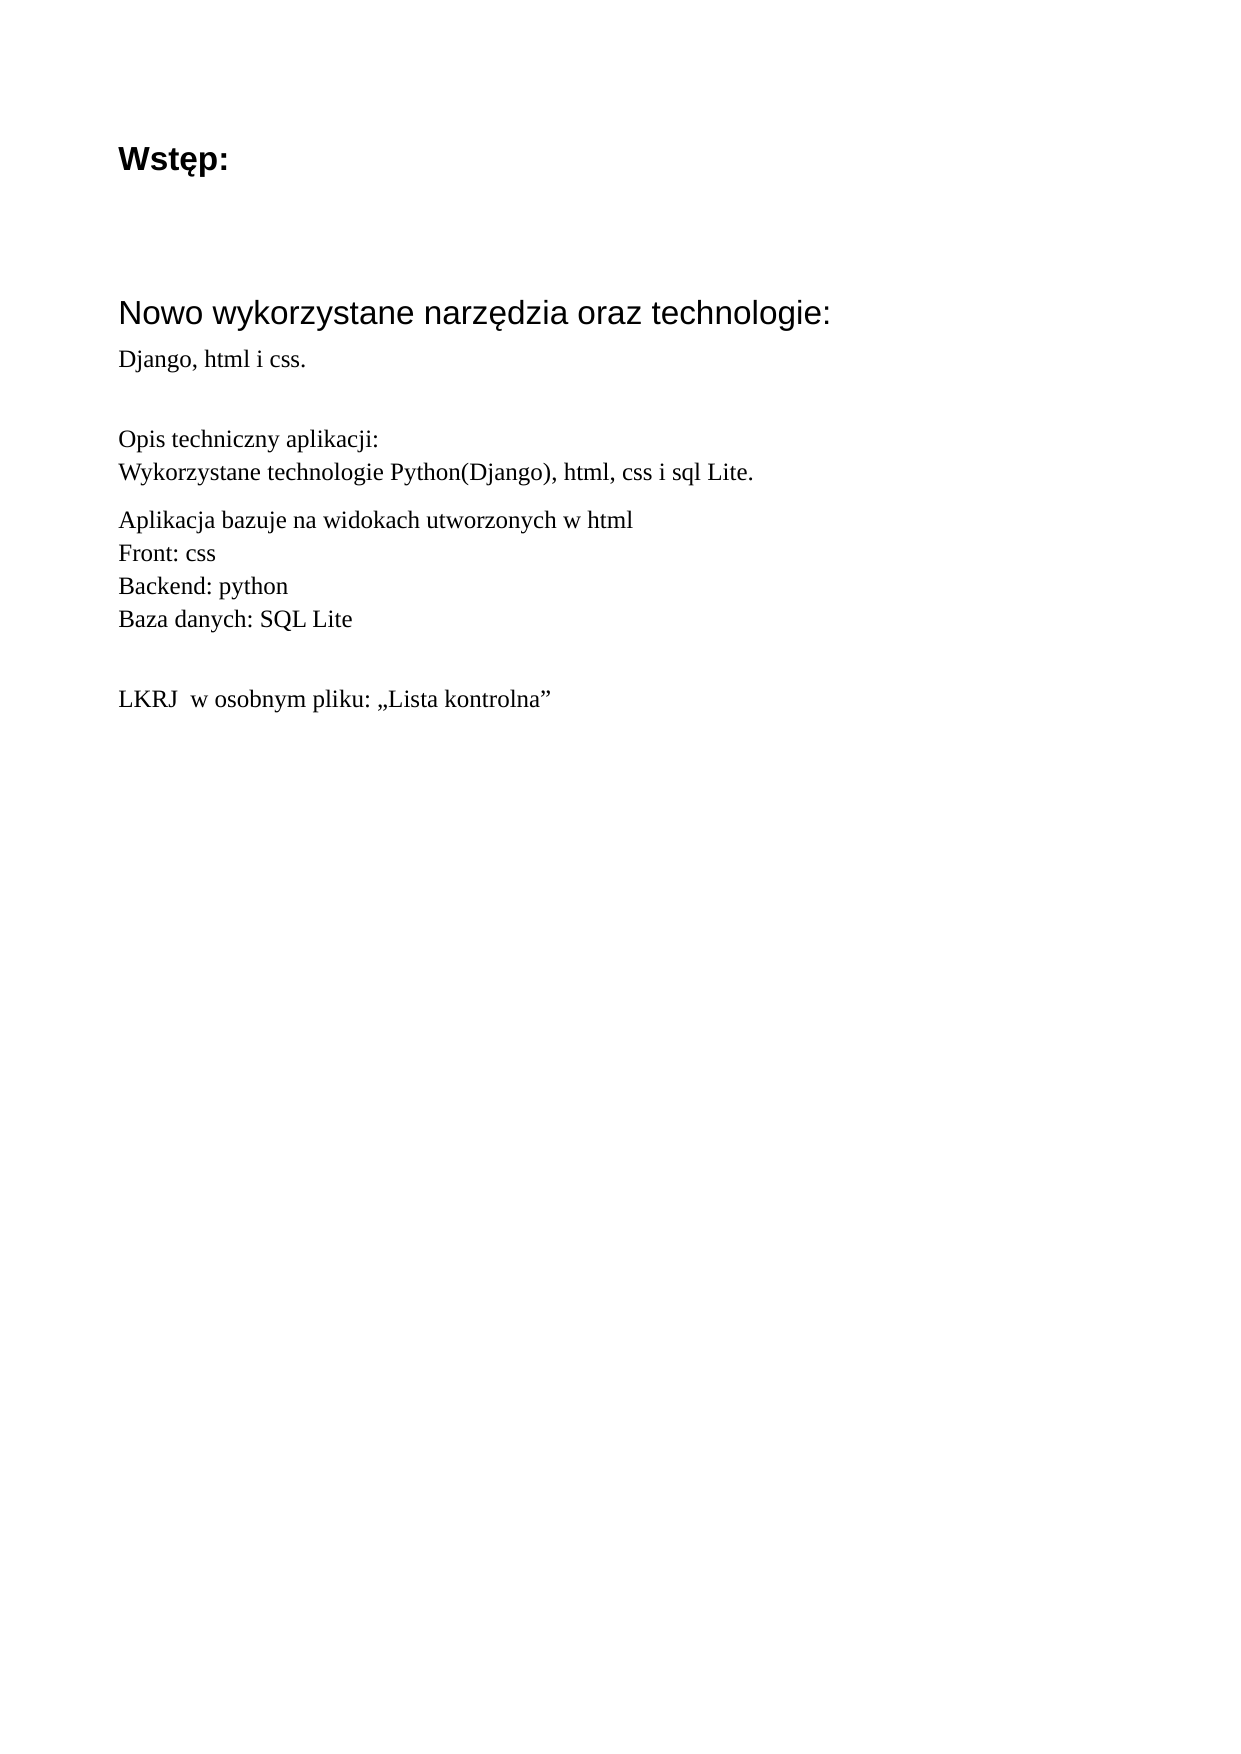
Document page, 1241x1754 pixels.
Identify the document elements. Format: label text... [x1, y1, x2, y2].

text Opis techniczny aplikacji: Wykorzystane technologie Python(Django), html, css i sql Lite. [118, 391, 1122, 486]
text Aplikacja bazuje na widokach utworzonych w html Front: css Backend: python Baza danych: SQL Lite [118, 505, 1122, 633]
text Django, html i css. [118, 344, 1122, 372]
subtitle Wstęp: Nowo wykorzystane narzędzia oraz technologie: [118, 139, 1122, 331]
text LKRJ w osobnym pliku: „Lista kontrolna” [118, 652, 1122, 713]
